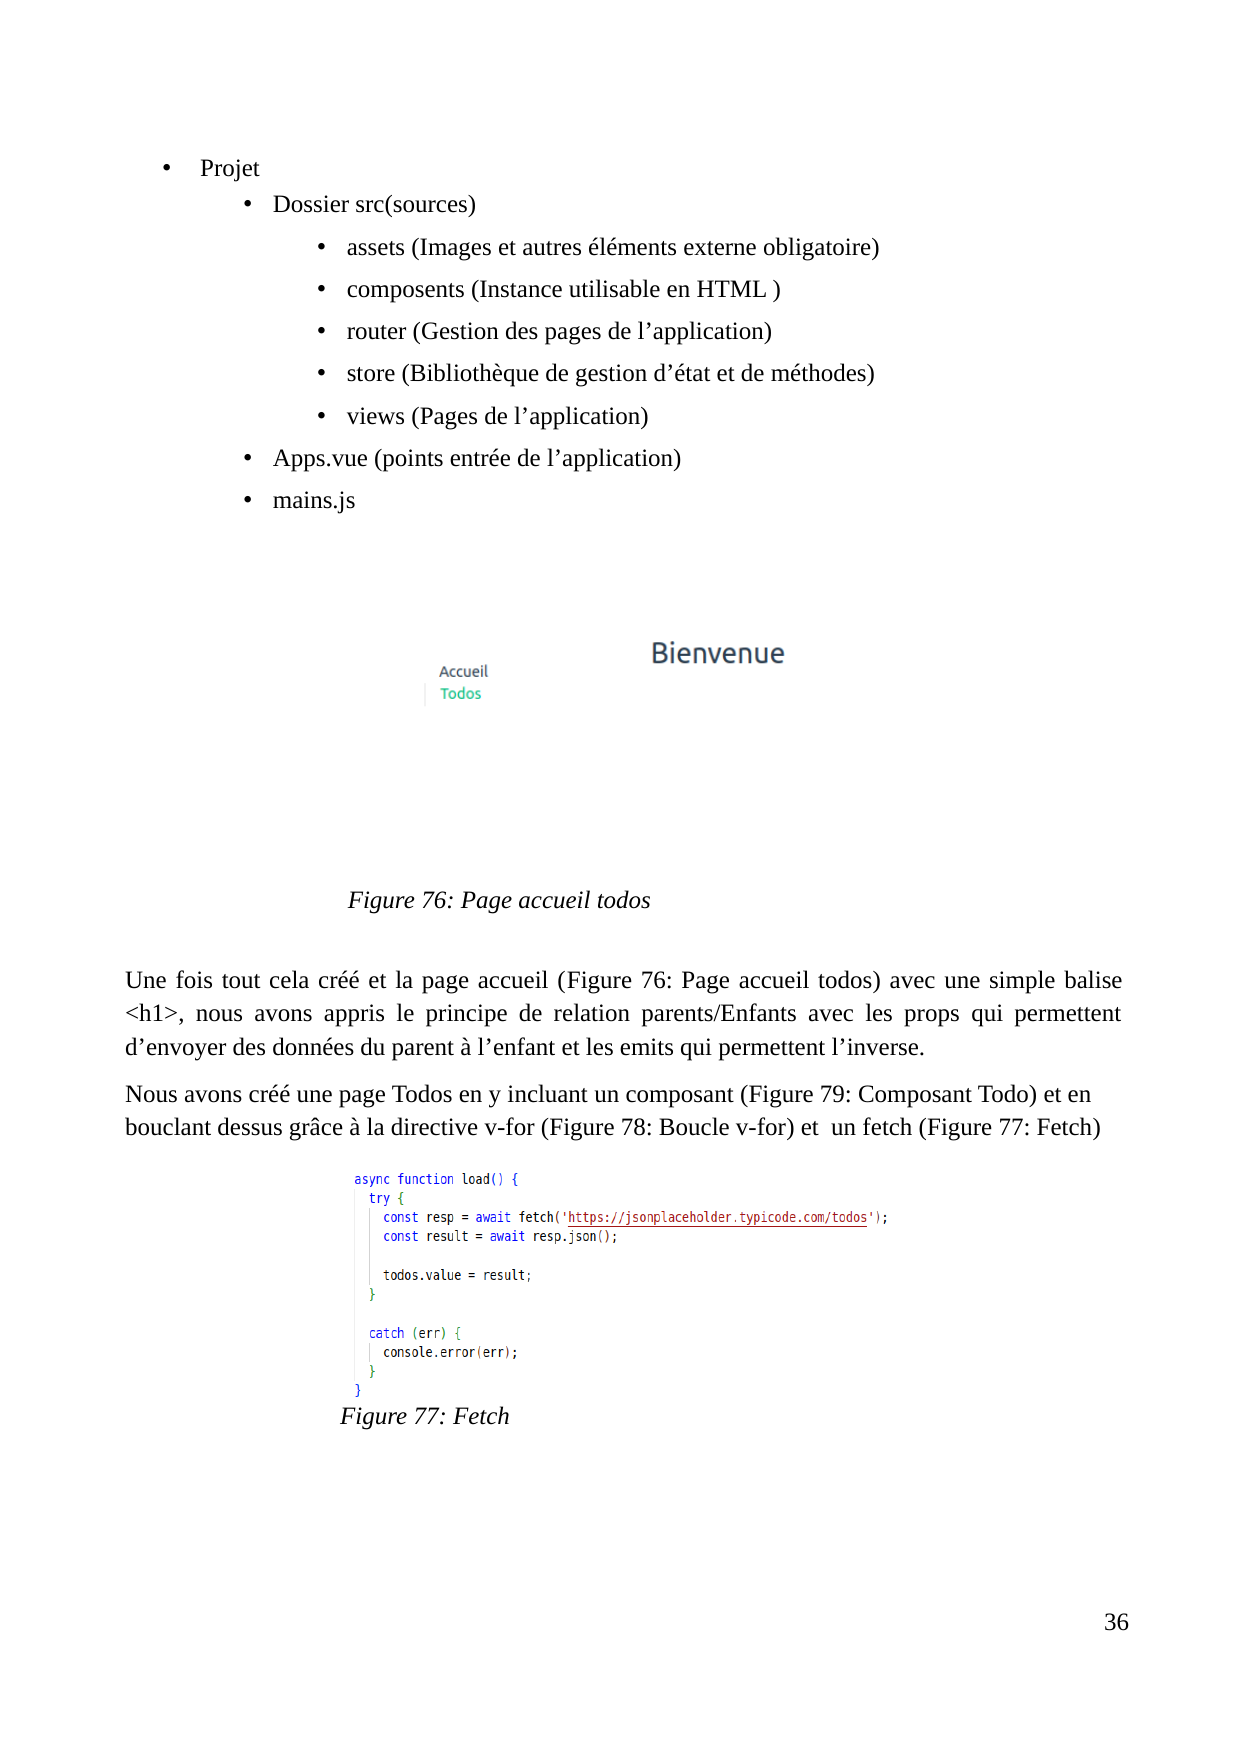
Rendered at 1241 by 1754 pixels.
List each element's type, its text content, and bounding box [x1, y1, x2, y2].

list views (Pages de l’application) [317, 401, 1123, 429]
text Nous avons créé une page Todos en y incluant un composant (Figure 79: Composant Todo) et en bouclant dessus grâce à la directive v-for (Figure 78: Boucle v-for) et un fetch (Figure 77: Fetch) [125, 1079, 1123, 1141]
list store (Bibliothèque de gestion d’état et de méthodes) [317, 358, 1123, 387]
picture [347, 549, 901, 874]
text Figure 77: Fetch [340, 1180, 908, 1430]
list router (Gestion des pages de l’application) [317, 316, 1123, 345]
list composents (Instance utilisable en HTML ) [317, 274, 1123, 303]
list Apps.vue (points entrée de l’application) [243, 443, 1123, 472]
list Projet [162, 153, 1123, 182]
list mains.js [243, 485, 1123, 514]
text Une fois tout cela créé et la page accueil (Figure 76: Page accueil todos) avec une simple balise <h1>, nous avons appris le principe de relation parents/Enfants avec les props qui permettent d’envoyer des données du parent à l’enfant et les emits qui permettent l’inverse. [125, 966, 1123, 1060]
picture [354, 1167, 894, 1402]
text [340, 1430, 908, 1438]
list Figure 76: Page accueil todos [348, 874, 900, 914]
list assets (Images et autres éléments externe obligatoire) [317, 232, 1123, 260]
list Dossier src(sources) [243, 189, 1123, 218]
